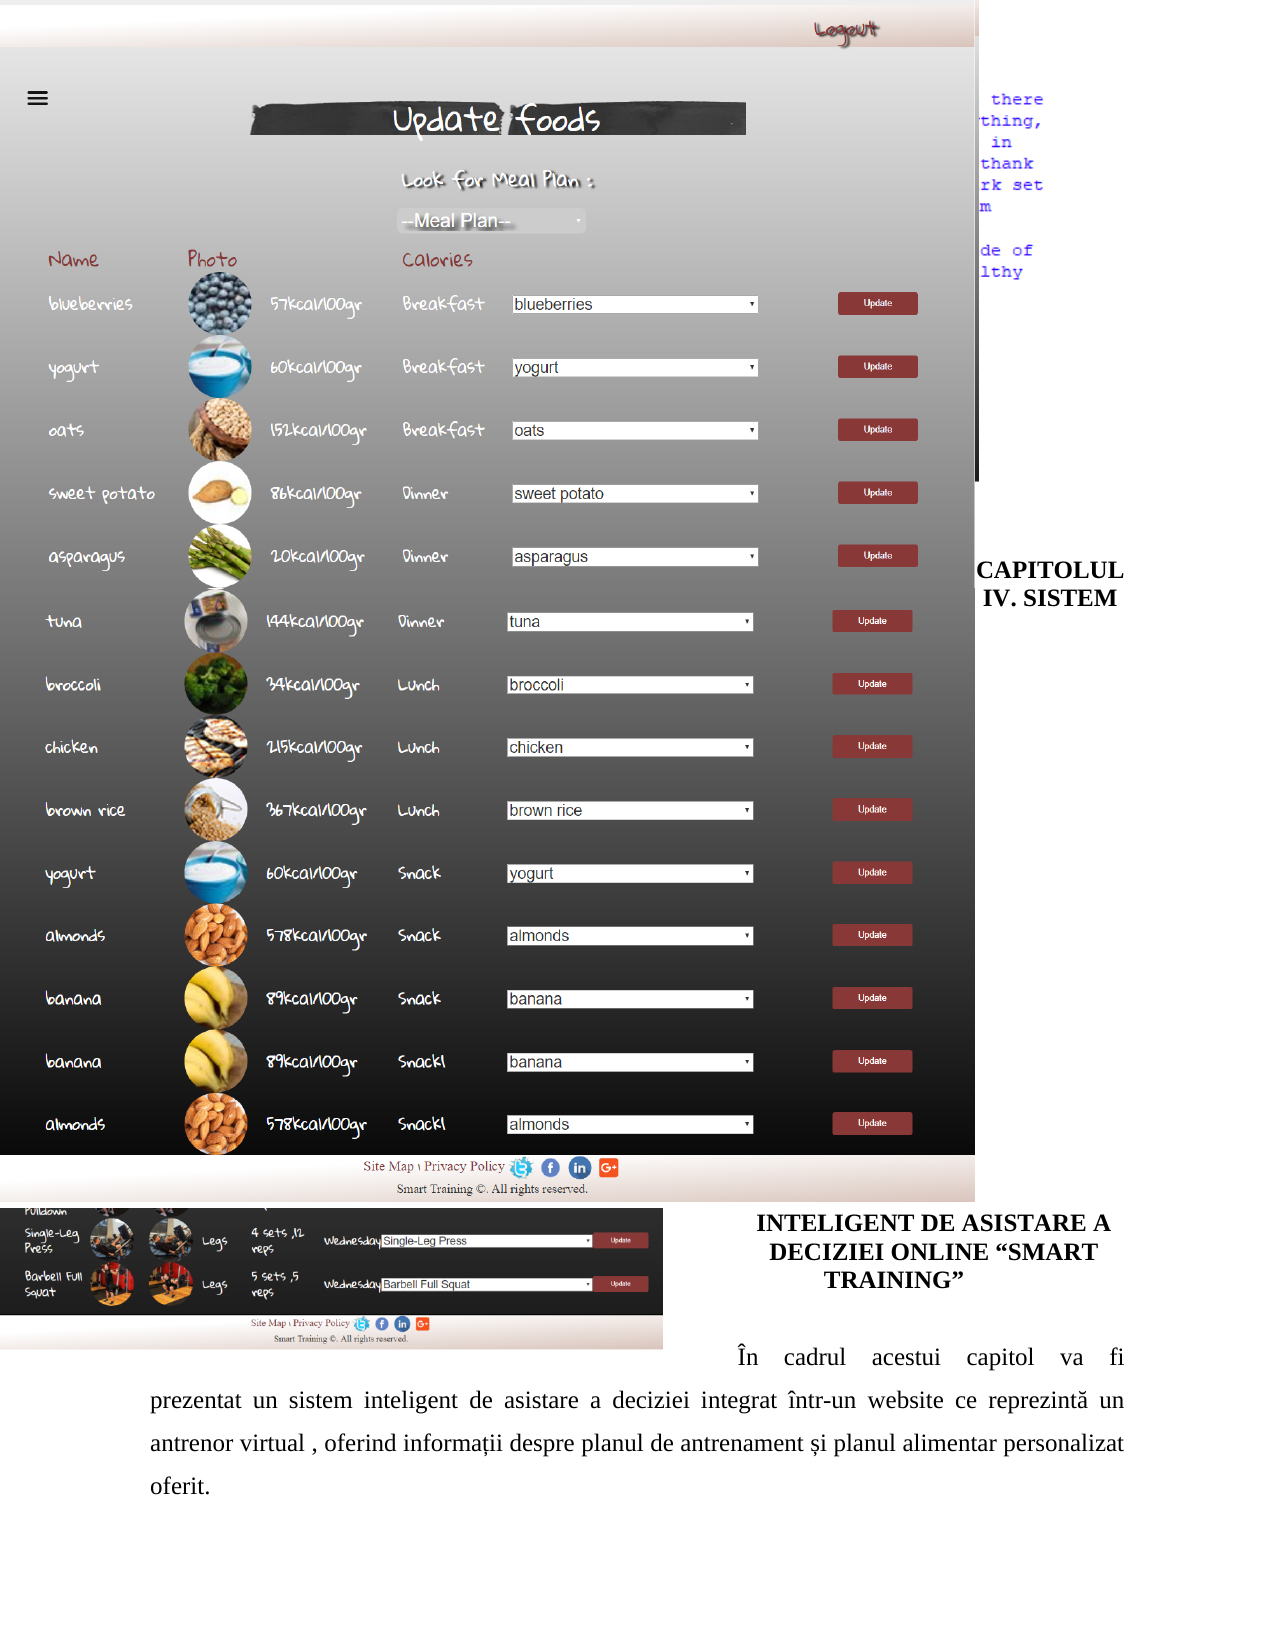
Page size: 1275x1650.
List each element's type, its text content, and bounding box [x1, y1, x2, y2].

text În cadrul acestui capitol va fi prezentat un sistem inteligent de asistare a deciziei integrat într-un website ce reprezintă un antrenor virtual , oferind informații despre planul de antrenament și planul alimentar personalizat oferit. [150, 1342, 1125, 1500]
text CAPITOLUL IV. SISTEM INTELIGENT DE ASISTARE A DECIZIEI ONLINE “SMART TRAINING” [663, 154, 1125, 1294]
picture [0, 0, 1084, 1350]
